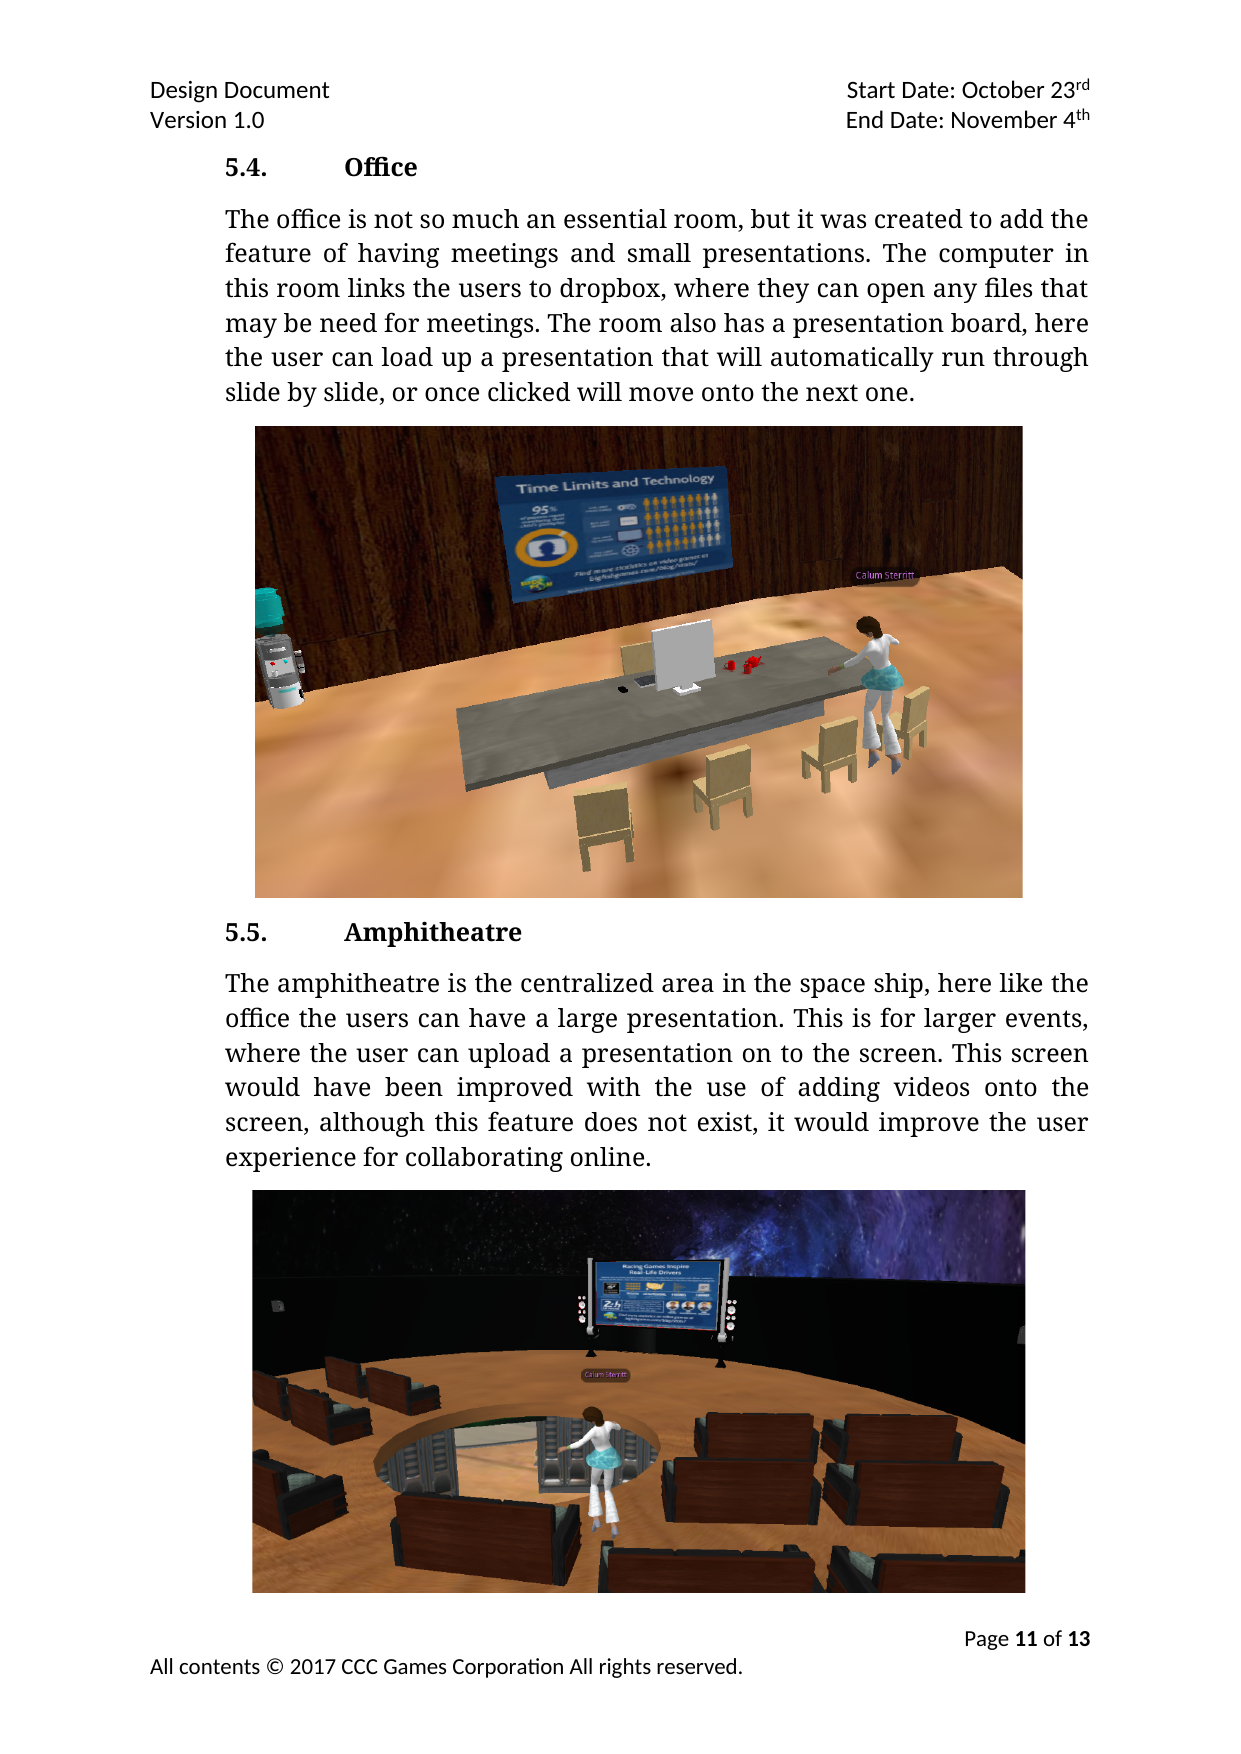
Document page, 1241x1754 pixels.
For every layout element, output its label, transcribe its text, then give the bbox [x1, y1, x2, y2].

text The amphitheatre is the centralized area in the space ship, here like the office the users can have a large presentation. This is for larger events, where the user can upload a presentation on to the screen. This screen would have been improved with the use of adding videos onto the screen, although this feature does not exist, it would improve the user experience for collaborating online. [225, 966, 1090, 1173]
text The office is not so much an essential room, but it was created to add the feature of having meetings and small presentations. The computer in this room links the users to dropbox, where they can open any files that may be need for meetings. The room also has a presentation board, here the user can load up a presentation that will automatically run through slide by slide, or once clicked will move onto the next one. [225, 201, 1090, 409]
list Amphitheatre [225, 914, 1090, 949]
list Office [225, 150, 1090, 184]
